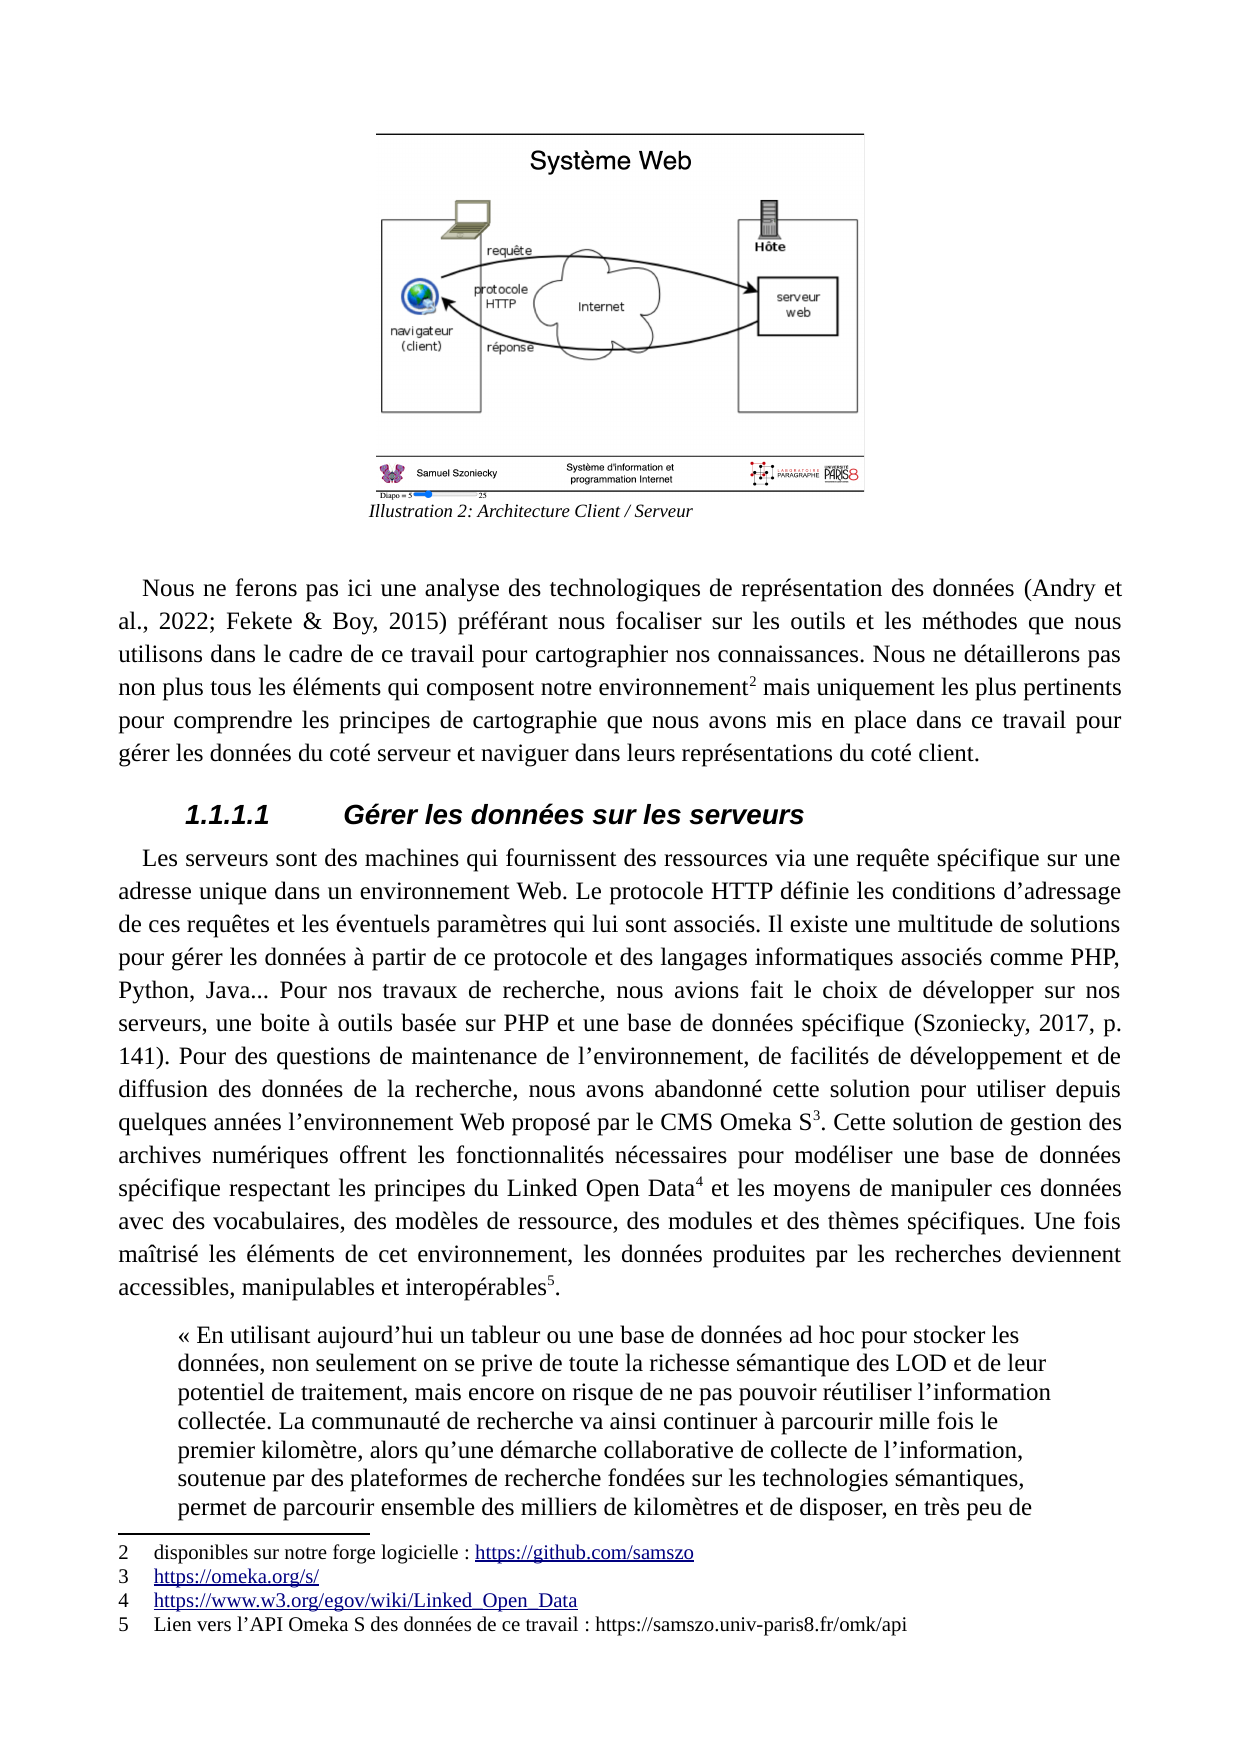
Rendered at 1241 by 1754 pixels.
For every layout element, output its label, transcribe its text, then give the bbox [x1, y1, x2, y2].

text « En utilisant aujourd’hui un tableur ou une base de données ad hoc pour stocker les données, non seulement on se prive de toute la richesse sémantique des LOD et de leur potentiel de traitement, mais encore on risque de ne pas pouvoir réutiliser l’information collectée. La communauté de recherche va ainsi continuer à parcourir mille fois le premier kilomètre, alors qu’une démarche collaborative de collecte de l’information, soutenue par des plateformes de recherche fondées sur les technologies sémantiques, permet de parcourir ensemble des milliers de kilomètres et de disposer, en très peu de [177, 1320, 1063, 1521]
text disponibles sur notre forge logicielle : https://github.com/samszo [118, 1539, 1122, 1564]
text https://omeka.org/s/ [118, 1564, 1122, 1588]
picture [376, 130, 865, 500]
text https://www.w3.org/egov/wiki/Linked_Open_Data [118, 1588, 1122, 1612]
text Les serveurs sont des machines qui fournissent des ressources via une requête spécifique sur une adresse unique dans un environnement Web. Le protocole HTTP définie les conditions d’adressage de ces requêtes et les éventuels paramètres qui lui sont associés. Il existe une multitude de solutions pour gérer les données à partir de ce protocole et des langages informatiques associés comme PHP, Python, Java... Pour nos travaux de recherche, nous avions fait le choix de développer sur nos serveurs, une boite à outils basée sur PHP et une base de données spécifique (Szoniecky, 2017, p. 141). Pour des questions de maintenance de l’environnement, de facilités de développement et de diffusion des données de la recherche, nous avons abandonné cette solution pour utiliser depuis quelques années l’environnement Web proposé par le CMS Omeka S. Cette solution de gestion des archives numériques offrent les fonctionnalités nécessaires pour modéliser une base de données spécifique respectant les principes du Linked Open Data et les moyens de manipuler ces données avec des vocabulaires, des modèles de ressource, des modules et des thèmes spécifiques. Une fois maîtrisé les éléments de cet environnement, les données produites par les recherches deviennent accessibles, manipulables et interopérables. [118, 843, 1122, 1301]
text Illustration 2: Architecture Client / Serveur [368, 131, 872, 521]
subtitle Gérer les données sur les serveurs [118, 798, 1122, 830]
text Lien vers l’API Omeka S des données de ce travail : https://samszo.univ-paris8.fr/omk/api [118, 1612, 1122, 1636]
text Nous ne ferons pas ici une analyse des technologiques de représentation des données (Andry et al., 2022; Fekete & Boy, 2015) préférant nous focaliser sur les outils et les méthodes que nous utilisons dans le cadre de ce travail pour cartographier nos connaissances. Nous ne détaillerons pas non plus tous les éléments qui composent notre environnement mais uniquement les plus pertinents pour comprendre les principes de cartographie que nous avons mis en place dans ce travail pour gérer les données du coté serveur et naviguer dans leurs représentations du coté client. [118, 573, 1122, 767]
